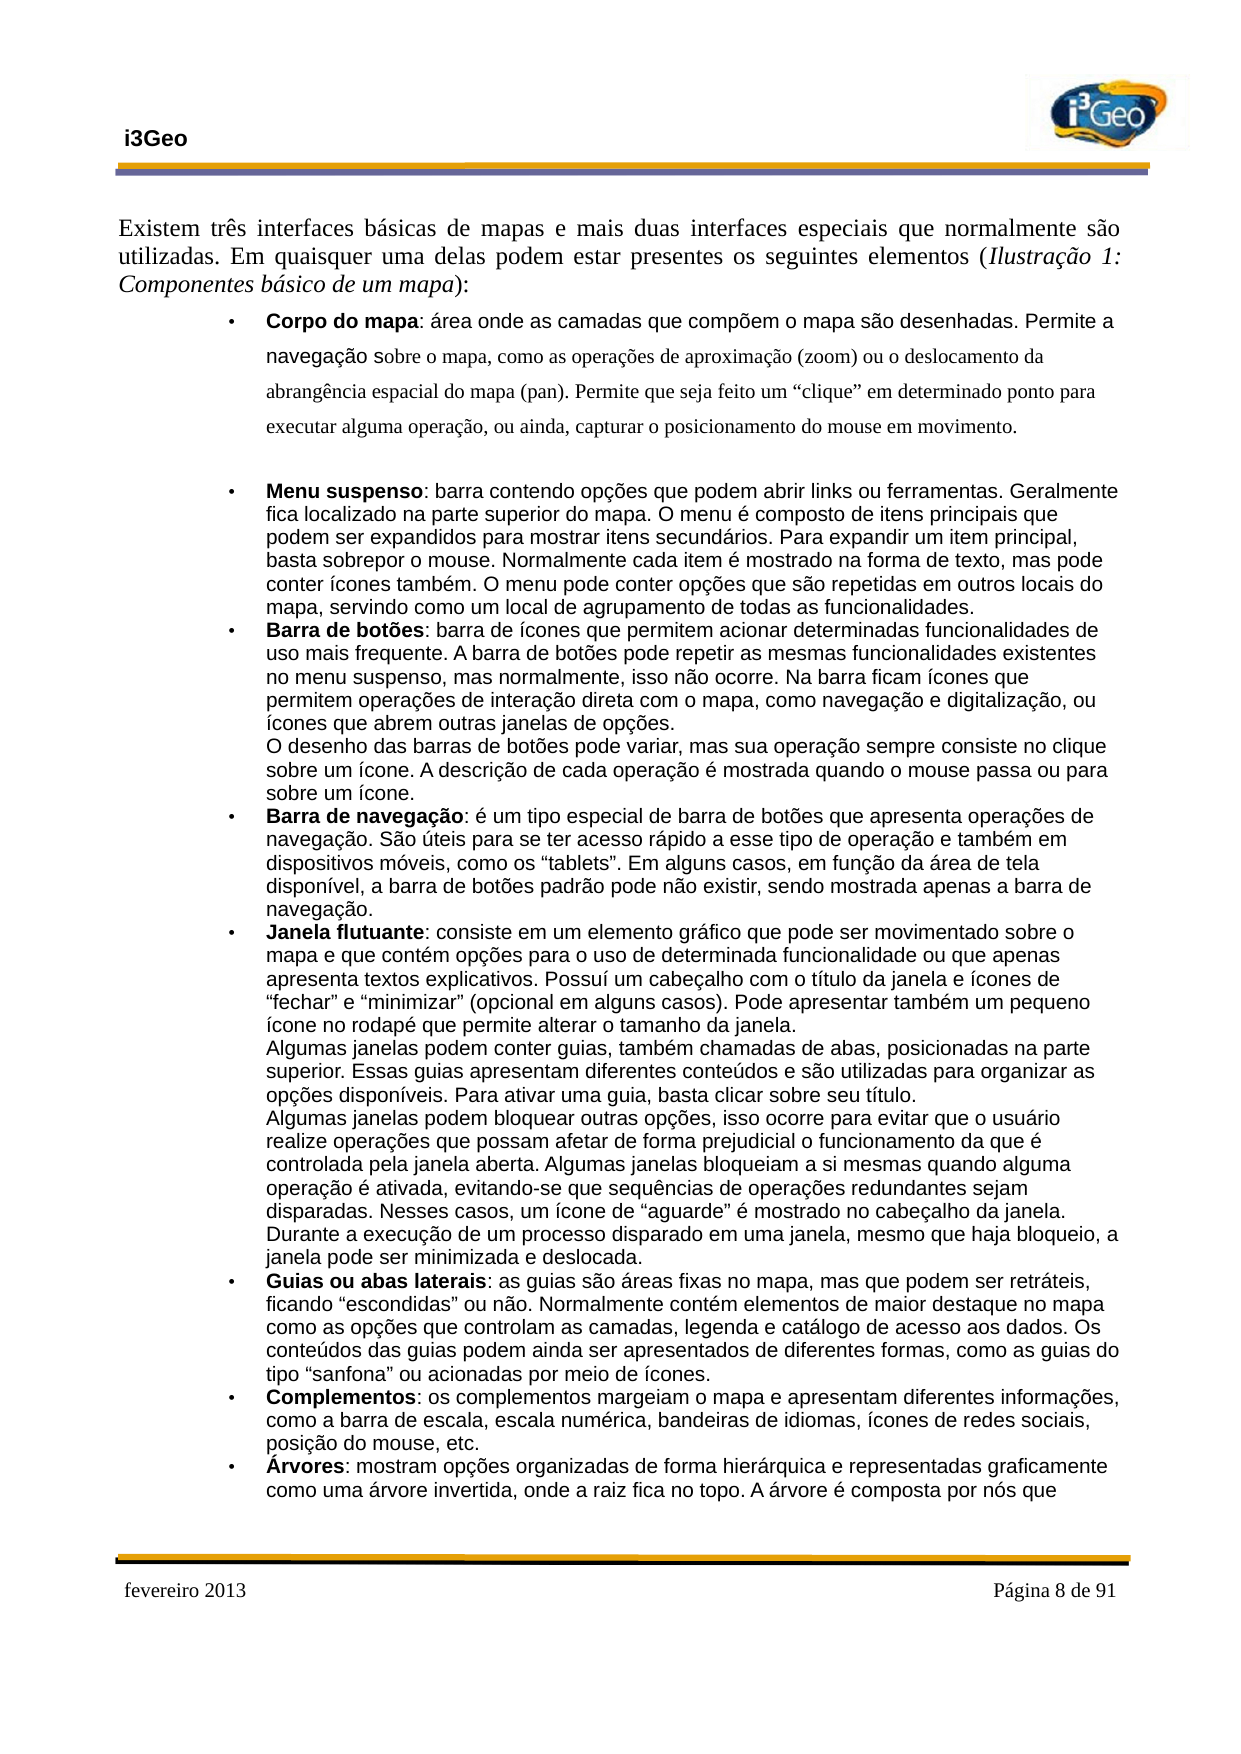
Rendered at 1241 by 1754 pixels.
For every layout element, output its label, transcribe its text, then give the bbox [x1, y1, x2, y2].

list Árvores: mostram opções organizadas de forma hierárquica e representadas graficamente como uma árvore invertida, onde a raiz fica no topo. A árvore é composta por nós que [228, 1455, 1122, 1501]
list Algumas janelas podem bloquear outras opções, isso ocorre para evitar que o usuário realize operações que possam afetar de forma prejudicial o funcionamento da que é controlada pela janela aberta. Algumas janelas bloqueiam a si mesmas quando alguma operação é ativada, evitando-se que sequências de operações redundantes sejam disparadas. Nesses casos, um ícone de “aguarde” é mostrado no cabeçalho da janela. [228, 1107, 1122, 1223]
list Durante a execução de um processo disparado em uma janela, mesmo que haja bloqueio, a janela pode ser minimizada e deslocada. [228, 1223, 1122, 1269]
list Menu suspenso: barra contendo opções que podem abrir links ou ferramentas. Geralmente fica localizado na parte superior do mapa. O menu é composto de itens principais que podem ser expandidos para mostrar itens secundários. Para expandir um item principal, basta sobrepor o mouse. Normalmente cada item é mostrado na forma de texto, mas pode conter ícones também. O menu pode conter opções que são repetidas em outros locais do mapa, servindo como um local de agrupamento de todas as funcionalidades. [228, 479, 1122, 619]
list Complementos: os complementos margeiam o mapa e apresentam diferentes informações, como a barra de escala, escala numérica, bandeiras de idiomas, ícones de redes sociais, posição do mouse, etc. [228, 1385, 1122, 1455]
list Janela flutuante: consiste em um elemento gráfico que pode ser movimentado sobre o mapa e que contém opções para o uso de determinada funcionalidade ou que apenas apresenta textos explicativos. Possuí um cabeçalho com o título da janela e ícones de “fechar” e “minimizar” (opcional em alguns casos). Pode apresentar também um pequeno ícone no rodapé que permite alterar o tamanho da janela. [228, 921, 1122, 1037]
list O desenho das barras de botões pode variar, mas sua operação sempre consiste no clique sobre um ícone. A descrição de cada operação é mostrada quando o mouse passa ou para sobre um ícone. [228, 735, 1122, 804]
list Guias ou abas laterais: as guias são áreas fixas no mapa, mas que podem ser retráteis, ficando “escondidas” ou não. Normalmente contém elementos de maior destaque no mapa como as opções que controlam as camadas, legenda e catálogo de acesso aos dados. Os conteúdos das guias podem ainda ser apresentados de diferentes formas, como as guias do tipo “sanfona” ou acionadas por meio de ícones. [228, 1269, 1122, 1385]
list Corpo do mapa: área onde as camadas que compõem o mapa são desenhadas. Permite a navegação sobre o mapa, como as operações de aproximação (zoom) ou o deslocamento da abrangência espacial do mapa (pan). Permite que seja feito um “clique” em determinado ponto para executar alguma operação, ou ainda, capturar o posicionamento do mouse em movimento. [228, 310, 1122, 438]
list Algumas janelas podem conter guias, também chamadas de abas, posicionadas na parte superior. Essas guias apresentam diferentes conteúdos e são utilizadas para organizar as opções disponíveis. Para ativar uma guia, basta clicar sobre seu título. [228, 1037, 1122, 1107]
list Barra de navegação: é um tipo especial de barra de botões que apresenta operações de navegação. São úteis para se ter acesso rápido a esse tipo de operação e também em dispositivos móveis, como os “tablets”. Em alguns casos, em função da área de tela disponível, a barra de botões padrão pode não existir, sendo mostrada apenas a barra de navegação. [228, 804, 1122, 921]
text Existem três interfaces básicas de mapas e mais duas interfaces especiais que normalmente são utilizadas. Em quaisquer uma delas podem estar presentes os seguintes elementos (Ilustração 1: Componentes básico de um mapa): [118, 214, 1122, 298]
picture [1025, 74, 1191, 151]
list Barra de botões: barra de ícones que permitem acionar determinadas funcionalidades de uso mais frequente. A barra de botões pode repetir as mesmas funcionalidades existentes no menu suspenso, mas normalmente, isso não ocorre. Na barra ficam ícones que permitem operações de interação direta com o mapa, como navegação e digitalização, ou ícones que abrem outras janelas de opções. [228, 619, 1122, 735]
